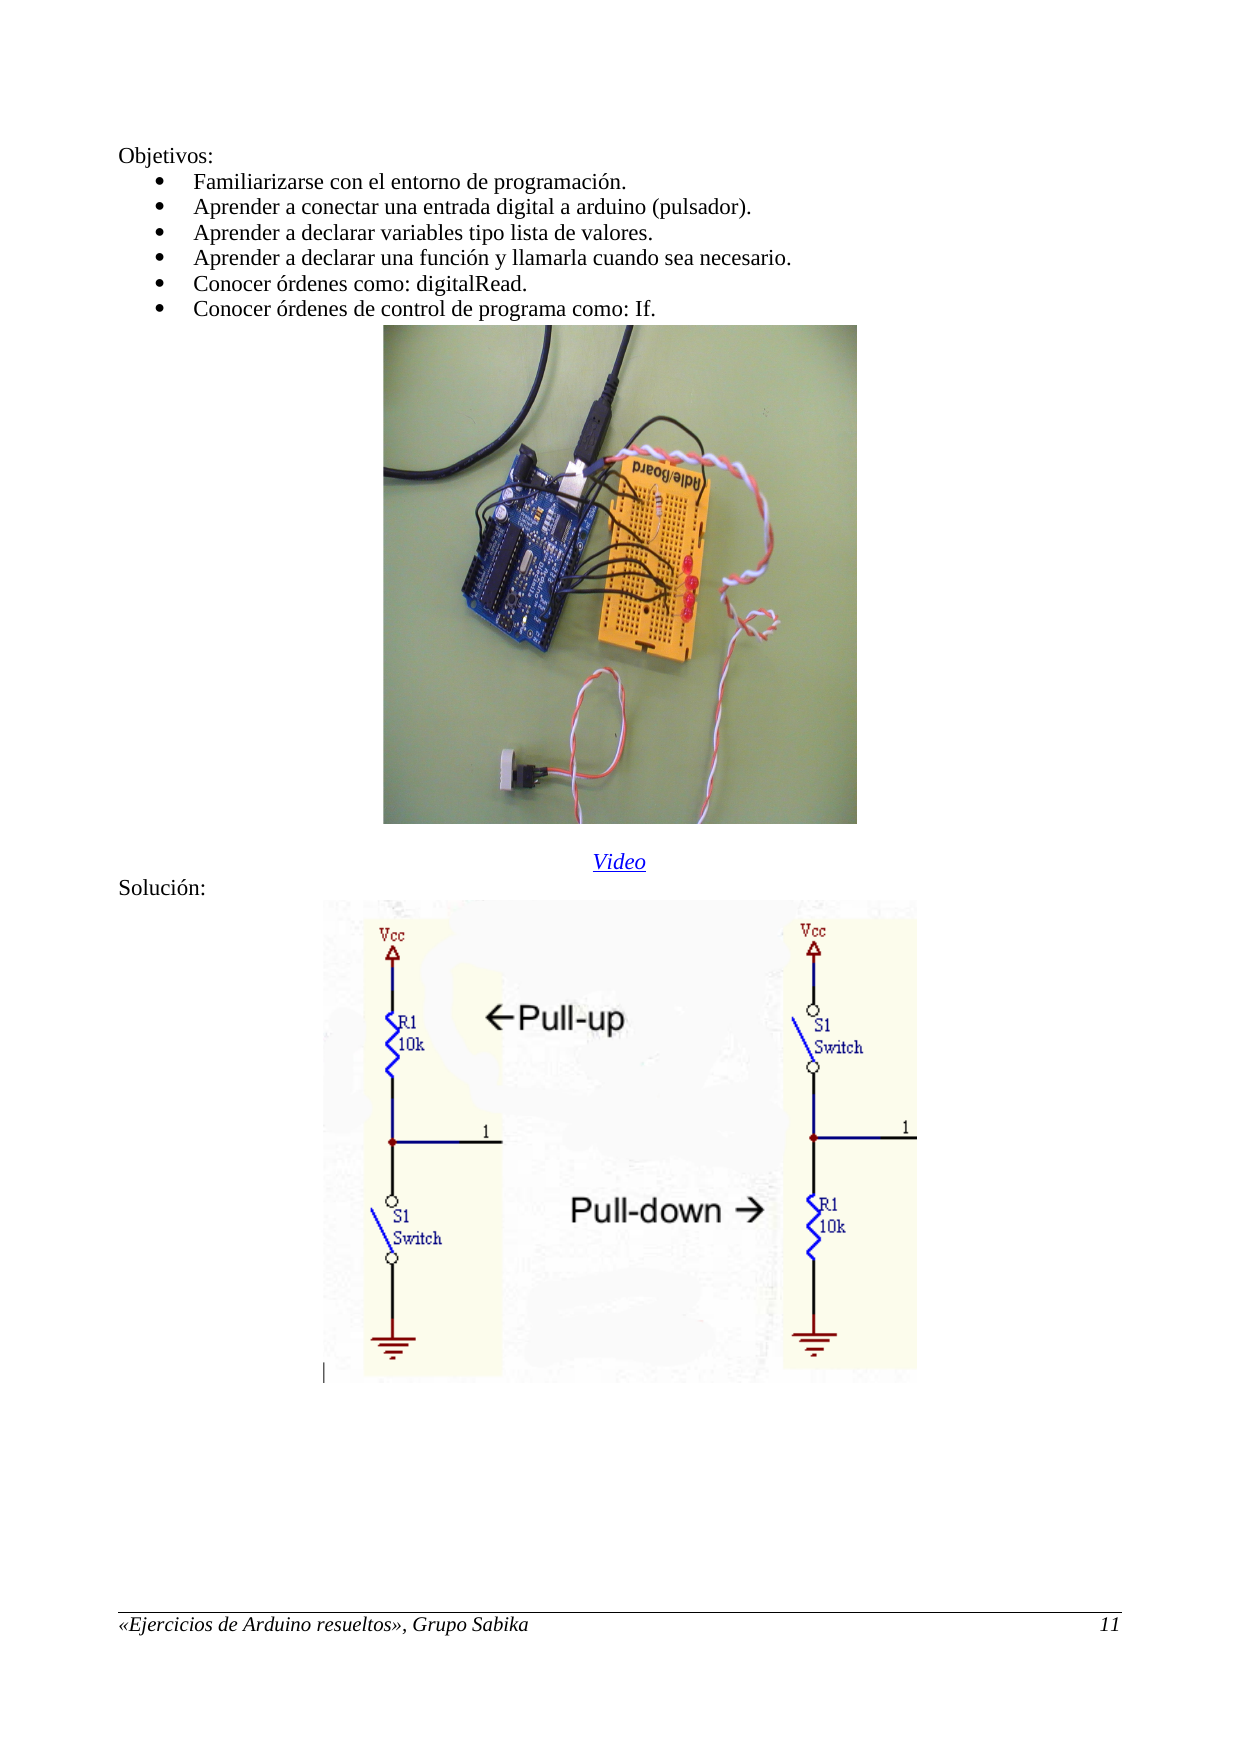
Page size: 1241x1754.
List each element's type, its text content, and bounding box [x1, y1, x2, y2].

text Video [648, 849, 1122, 874]
list Conocer órdenes como: digitalRead. [534, 271, 1122, 296]
list Conocer órdenes de control de programa como: If. [662, 296, 1122, 321]
list Aprender a conectar una entrada digital a arduino (pulsador). [753, 194, 1122, 220]
text Objetivos: [118, 143, 1122, 169]
picture [383, 325, 857, 824]
list Aprender a declarar variables tipo lista de valores. [654, 220, 1122, 245]
list Aprender a declarar una función y llamarla cuando sea necesario. [793, 245, 1122, 271]
picture [323, 900, 917, 1383]
text Solución: [118, 874, 1122, 900]
list Familiarizarse con el entorno de programación. [156, 169, 193, 194]
list Familiarizarse con el entorno de programación. [627, 169, 1122, 194]
text Video [118, 849, 593, 874]
list Conocer órdenes como: digitalRead. [156, 271, 193, 296]
